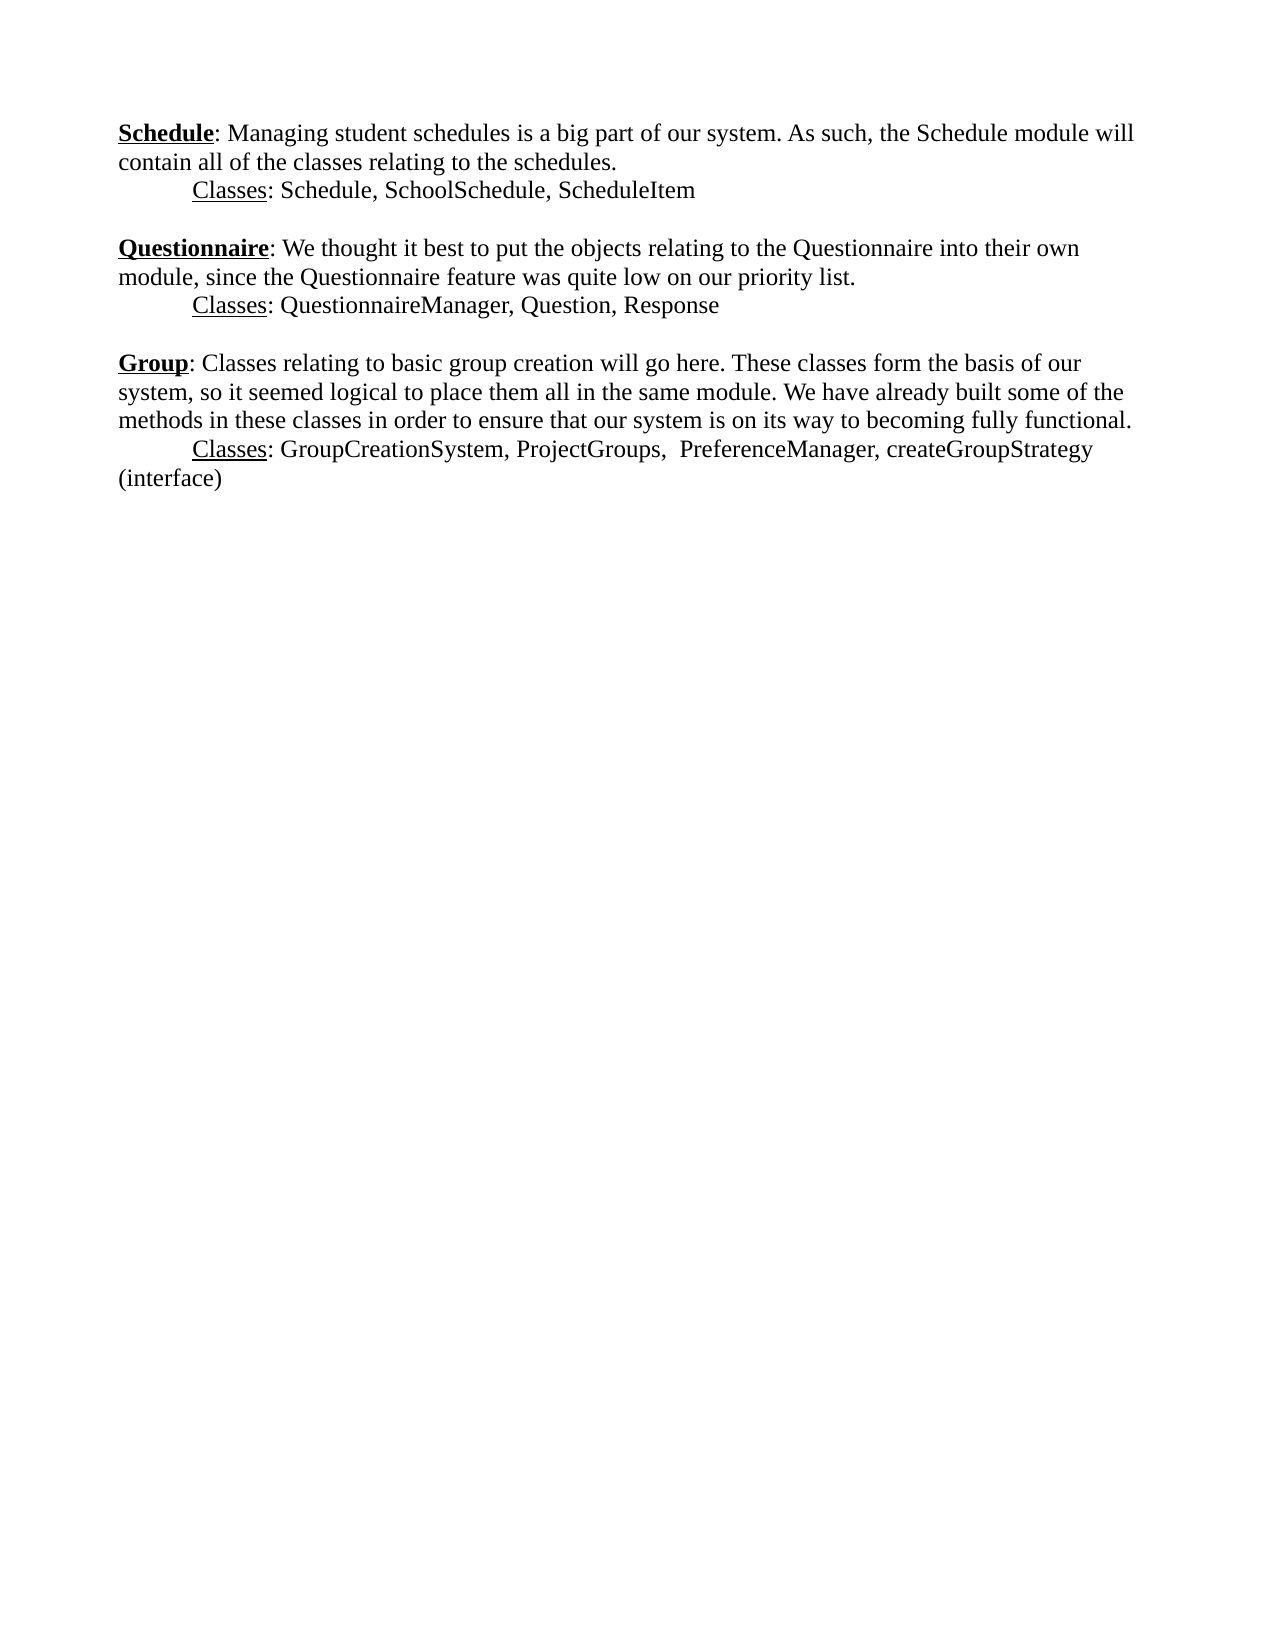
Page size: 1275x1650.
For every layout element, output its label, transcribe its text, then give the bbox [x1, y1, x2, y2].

text Schedule: Managing student schedules is a big part of our system. As such, the Schedule module will contain all of the classes relating to the schedules. [118, 118, 1157, 176]
text Classes: Schedule, SchoolSchedule, ScheduleItem [118, 176, 1157, 204]
text Group: Classes relating to basic group creation will go here. These classes form the basis of our system, so it seemed logical to place them all in the same module. We have already built some of the methods in these classes in order to ensure that our system is on its way to becoming fully functional. [118, 348, 1157, 434]
text Questionnaire: We thought it best to put the objects relating to the Questionnaire into their own module, since the Questionnaire feature was quite low on our priority list. [118, 233, 1157, 291]
text Classes: GroupCreationSystem, ProjectGroups, PreferenceManager, createGroupStrategy (interface) [118, 434, 1157, 492]
text Classes: QuestionnaireManager, Question, Response [118, 291, 1157, 319]
